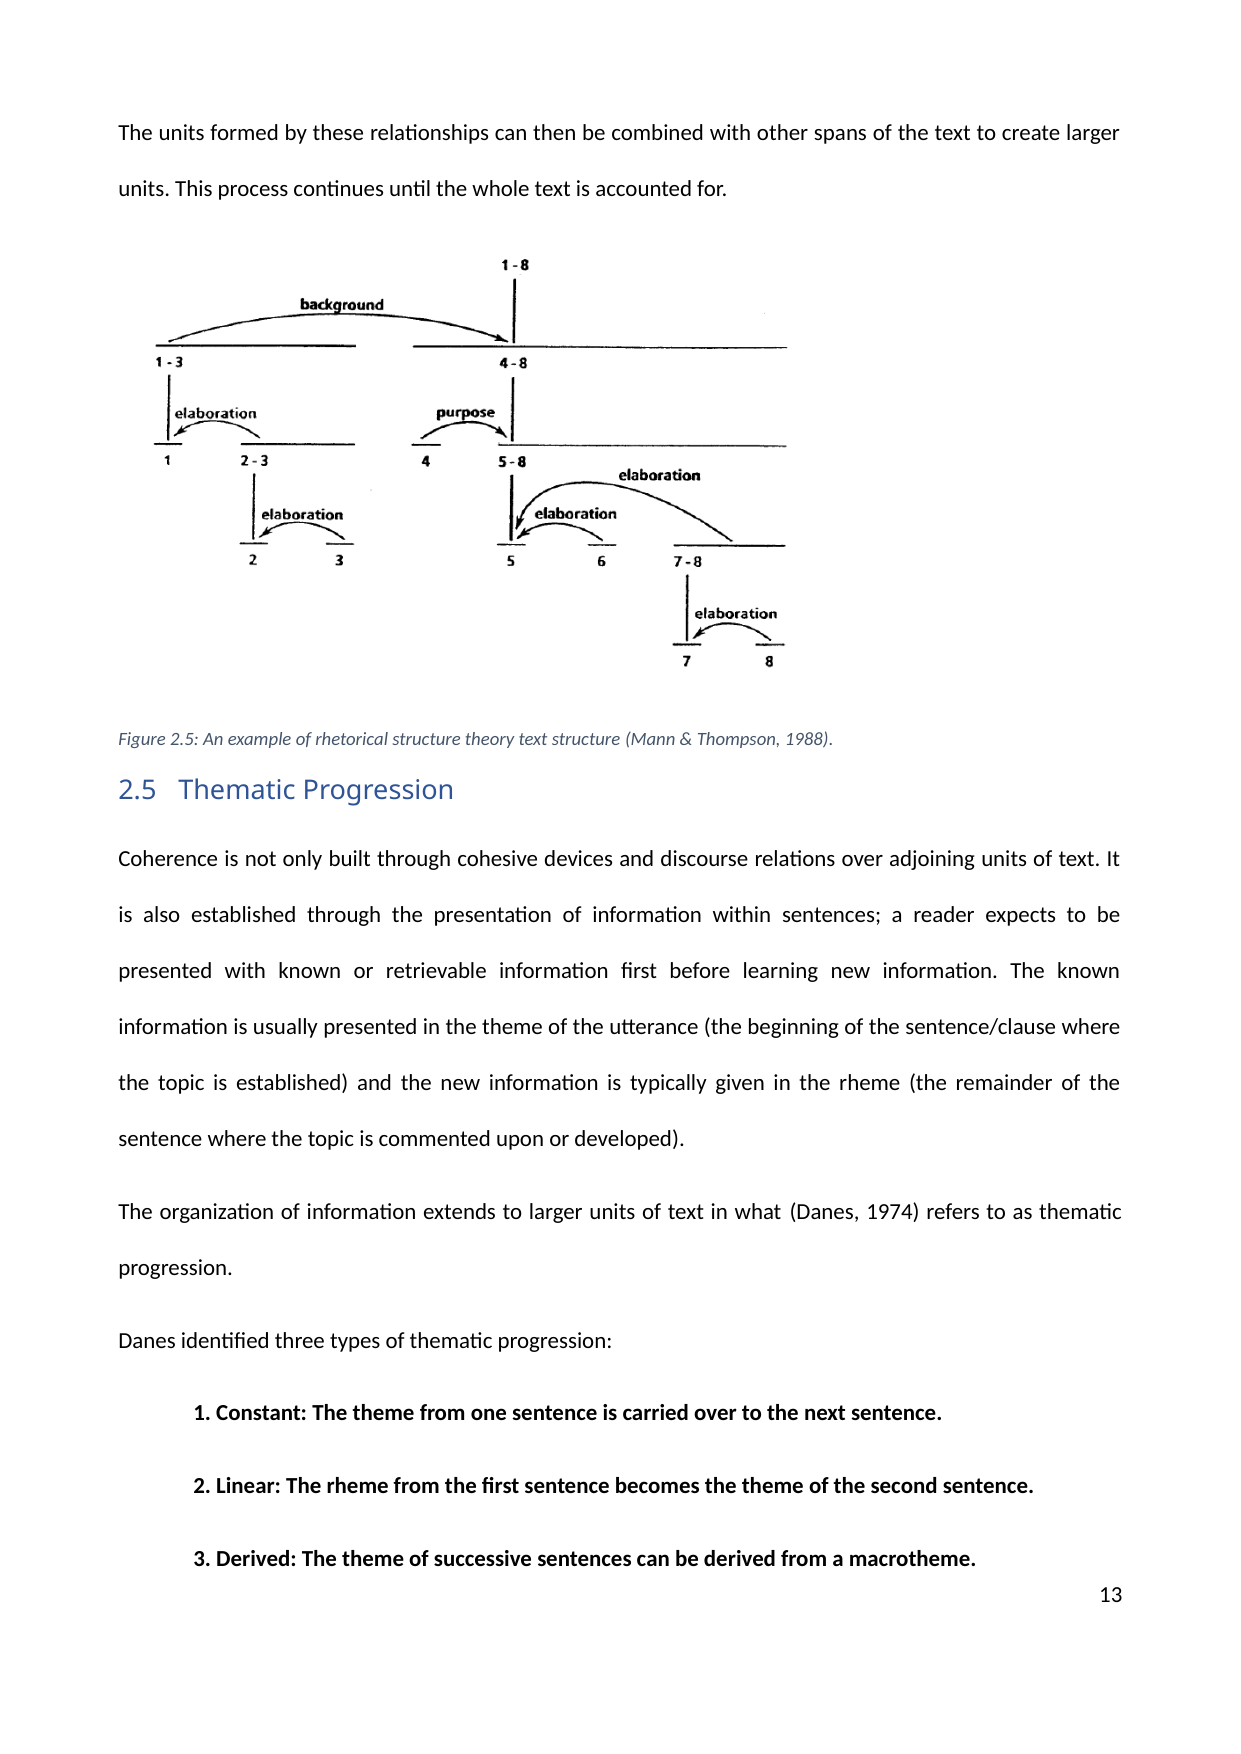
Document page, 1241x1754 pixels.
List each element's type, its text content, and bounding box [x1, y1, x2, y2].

text The organization of information extends to larger units of text in what [ CITATION danes1974functional \l 3084 ] refers to as thematic progression. [118, 1197, 1122, 1281]
text 3. Derived: The theme of successive sentences can be derived from a macrotheme. [193, 1544, 1122, 1572]
text 2. Linear: The rheme from the first sentence becomes the theme of the second sentence. [193, 1471, 1122, 1499]
text Figure 2.5: An example of rhetorical structure theory text structure [ CITATION mann1988rhetorical \l 3084 ]. [118, 727, 1122, 749]
text Danes identified three types of thematic progression: [118, 1326, 1122, 1354]
text Coherence is not only built through cohesive devices and discourse relations over adjoining units of text. It is also established through the presentation of information within sentences; a reader expects to be presented with known or retrievable information first before learning new information. The known information is usually presented in the theme of the utterance (the beginning of the sentence/clause where the topic is established) and the new information is typically given in the rheme (the remainder of the sentence where the topic is commented upon or developed). [118, 844, 1122, 1152]
subtitle Thematic Progression [118, 770, 1122, 807]
text 1. Constant: The theme from one sentence is carried over to the next sentence. [193, 1398, 1122, 1427]
picture [118, 246, 849, 682]
text The units formed by these relationships can then be combined with other spans of the text to create larger units. This process continues until the whole text is accounted for. [118, 118, 1122, 202]
